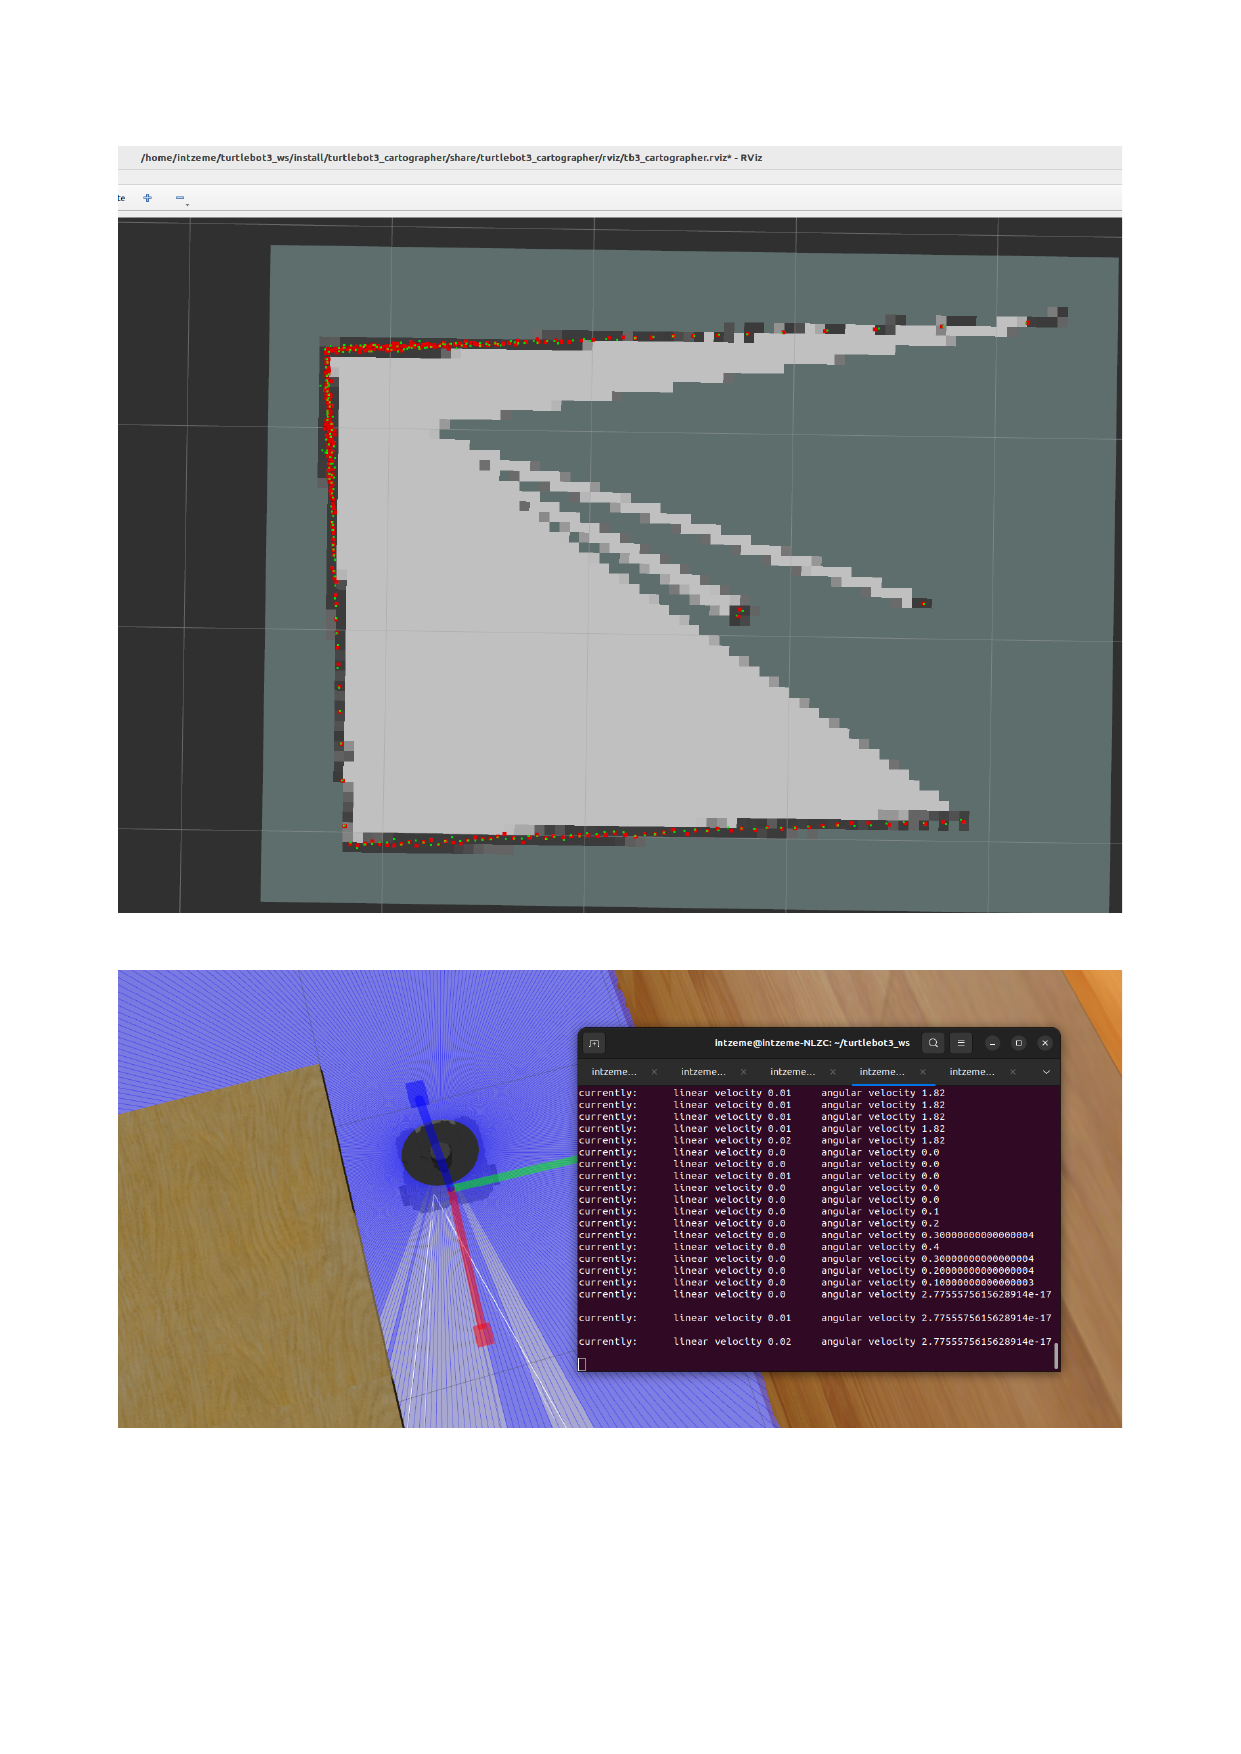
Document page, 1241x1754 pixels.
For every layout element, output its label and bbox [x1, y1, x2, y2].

picture [118, 970, 1123, 1428]
picture [118, 146, 1123, 913]
